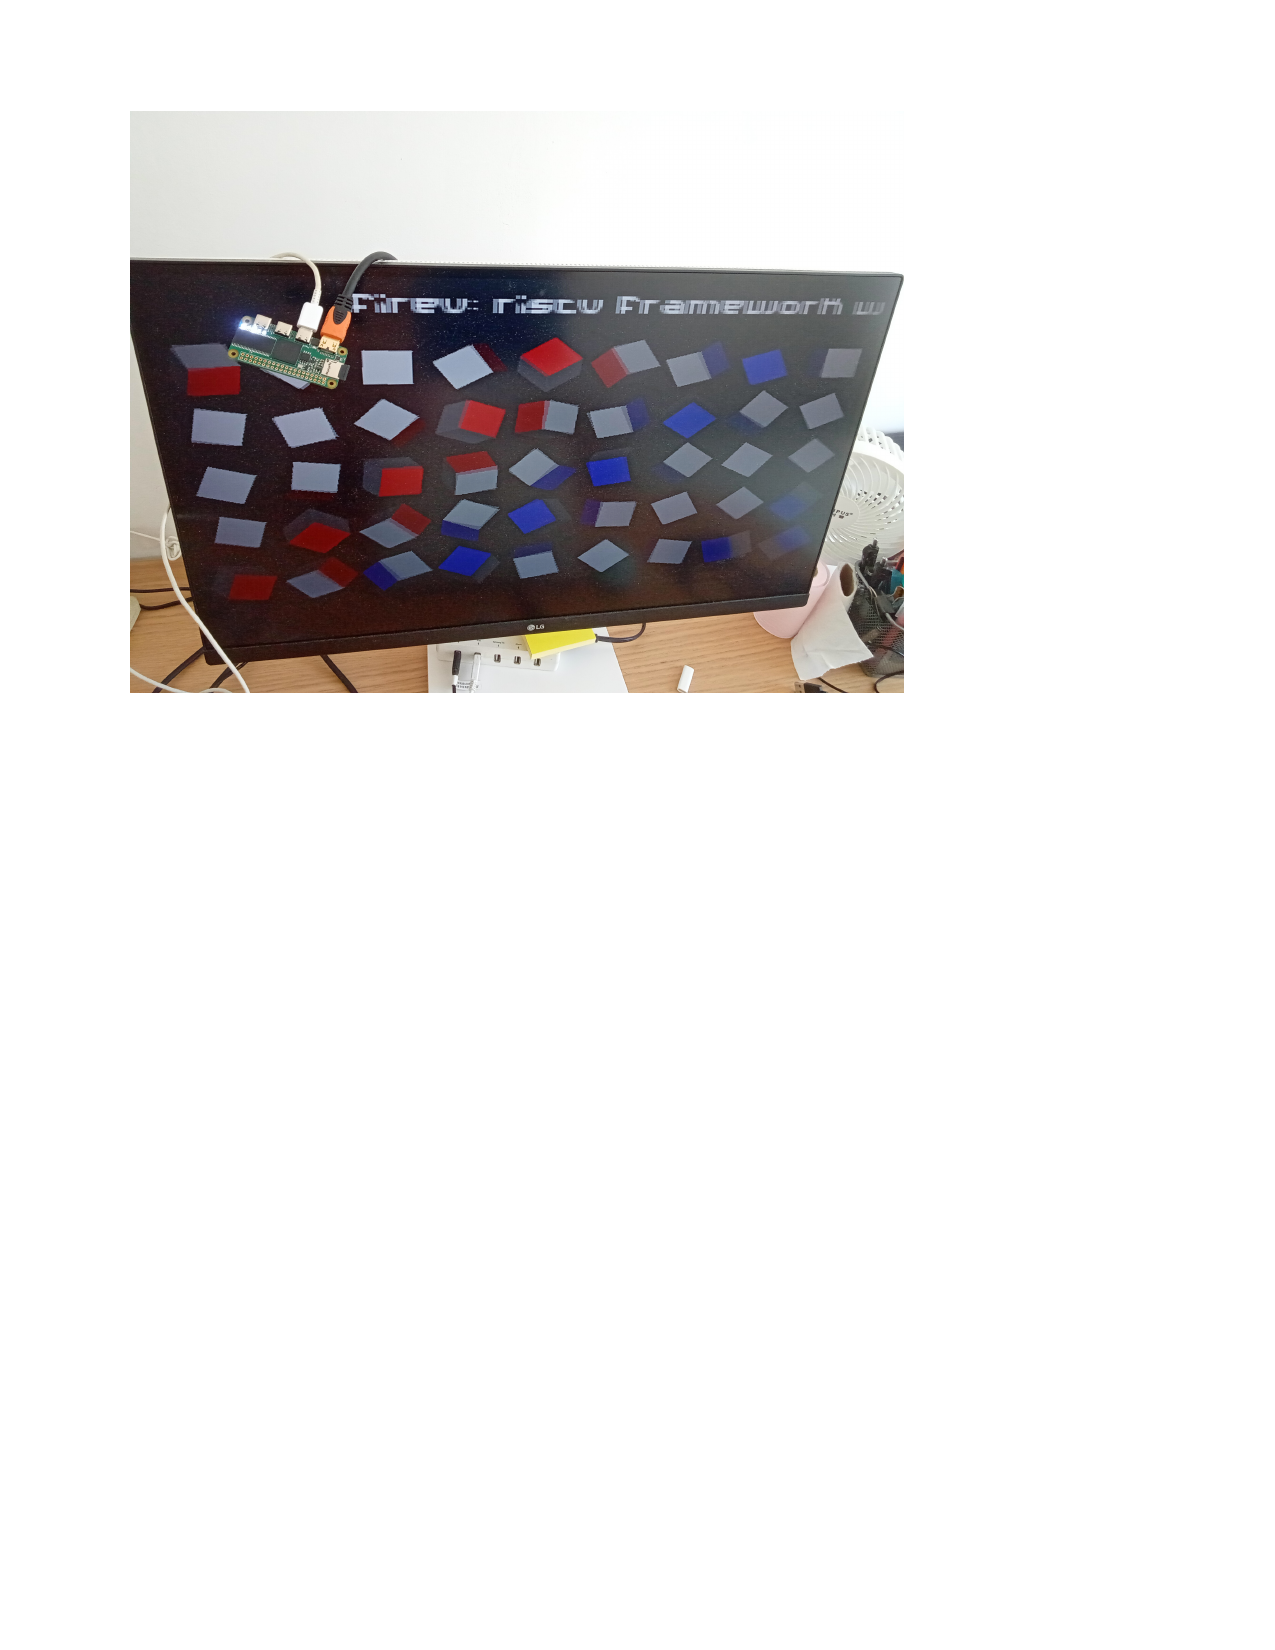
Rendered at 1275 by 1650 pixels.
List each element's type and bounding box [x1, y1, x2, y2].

picture [130, 111, 904, 693]
